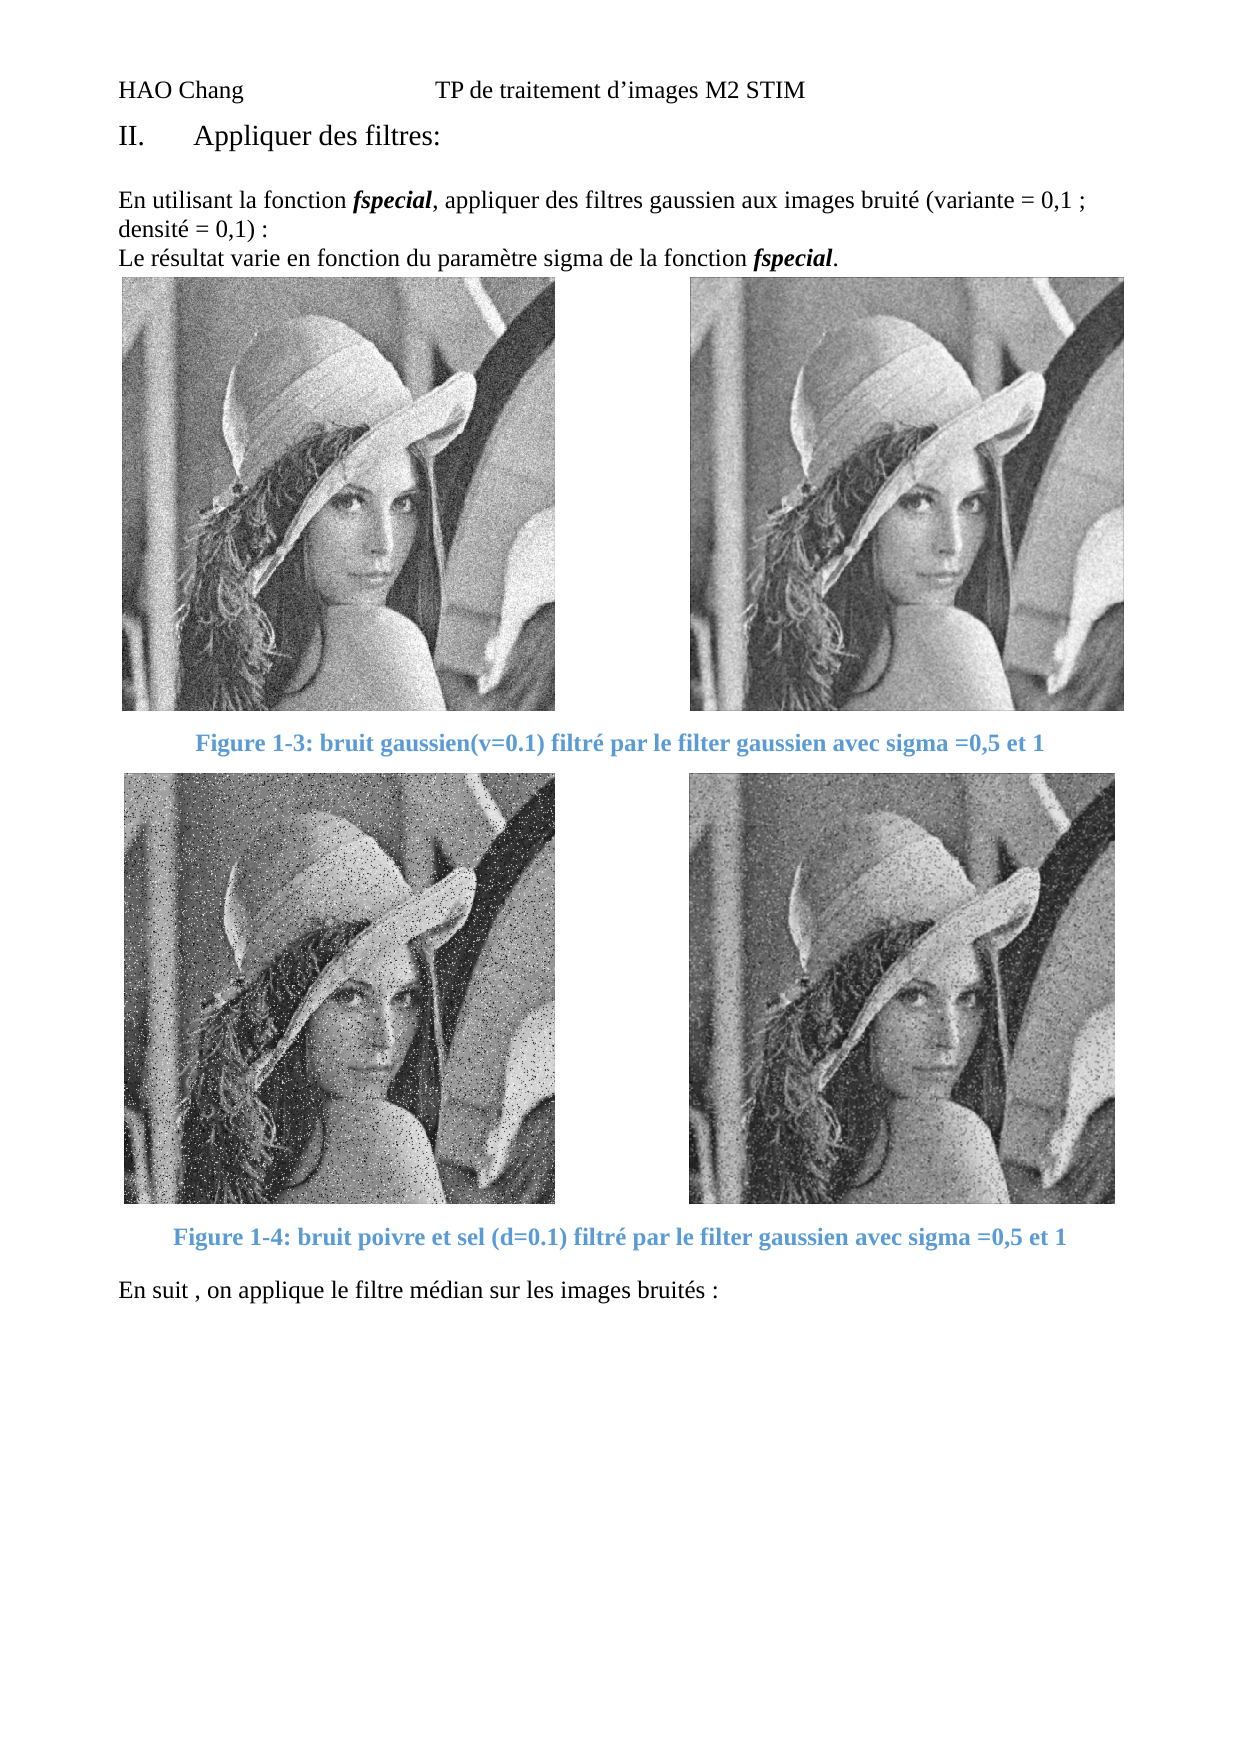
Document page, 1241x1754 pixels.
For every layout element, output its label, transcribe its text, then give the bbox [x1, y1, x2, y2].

text En suit , on applique le filtre médian sur les images bruités : [118, 1275, 1122, 1304]
text En utilisant la fonction fspecial, appliquer des filtres gaussien aux images bruité (variante = 0,1 ; densité = 0,1) : [118, 185, 1122, 243]
text Le résultat varie en fonction du paramètre sigma de la fonction fspecial. [118, 243, 1122, 271]
text Figure 1-4: bruit poivre et sel (d=0.1) filtré par le filter gaussien avec sigma =0,5 et 1 [118, 1222, 1122, 1250]
text Figure 1-3: bruit gaussien(v=0.1) filtré par le filter gaussien avec sigma =0,5 et 1 [118, 728, 1122, 757]
list Appliquer des filtres: [118, 118, 1122, 152]
